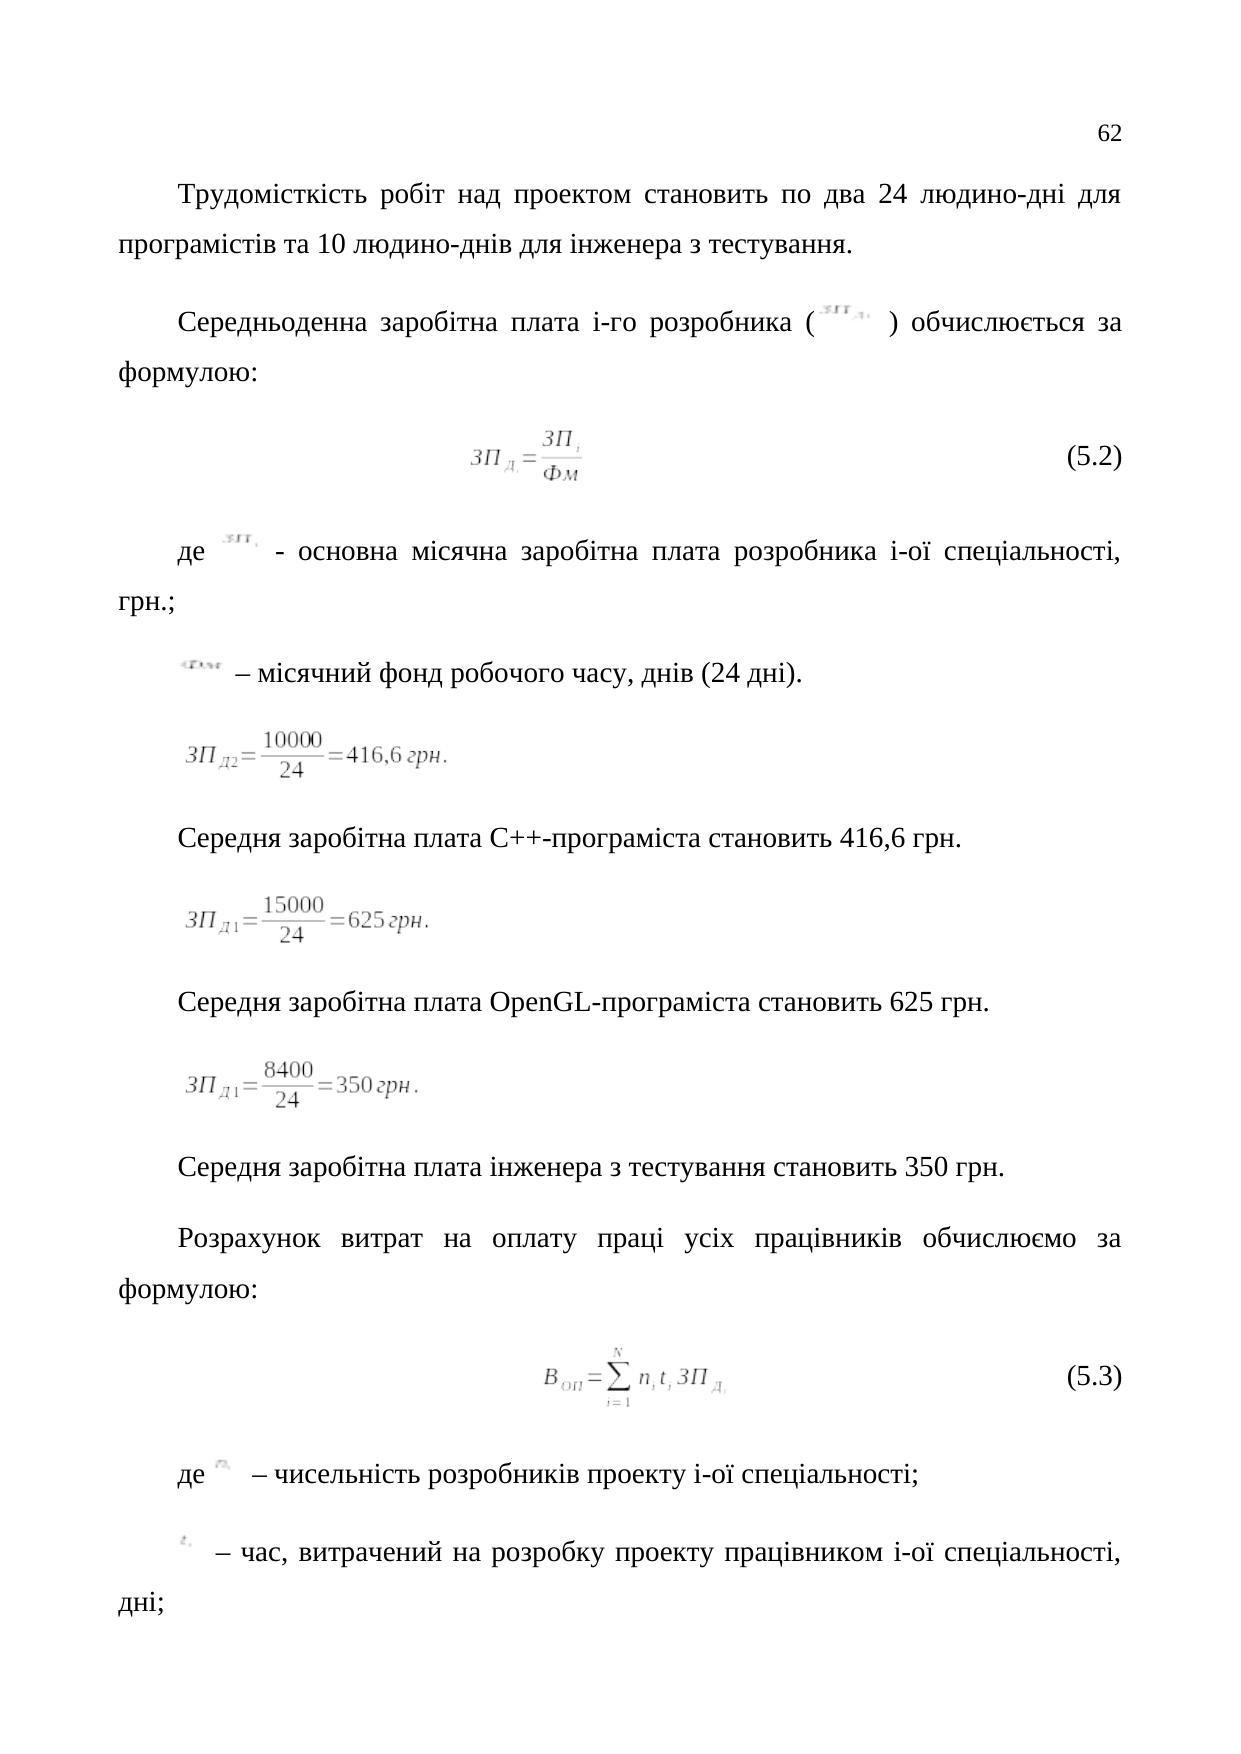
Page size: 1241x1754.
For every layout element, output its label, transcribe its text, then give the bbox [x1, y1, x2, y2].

text Розрахунок витрат на оплату праці усіх працівників обчислюємо за формулою: [118, 1221, 1122, 1304]
text де – чисельність розробників проекту і-ої спеціальності; [118, 1451, 1122, 1490]
text (5.3) [118, 1342, 1122, 1413]
text – час, витрачений на розробку проекту працівником і-ої спеціальності, дні; [118, 1528, 1122, 1617]
text де - основна місячна заробітна плата розробника і-ої спеціальності, грн.; [118, 527, 1122, 617]
text – місячний фонд робочого часу, днів (24 дні). [118, 655, 1122, 688]
text Середня заробітна плата інженера з тестування становить 350 грн. [118, 1149, 1122, 1183]
text Середньоденна заробітна плата і-го розробника () обчислюється за формулою: [118, 298, 1122, 388]
text Трудомісткість робіт над проектом становить по два 24 людино-дні для програмістів та 10 людино-днів для інженера з тестування. [118, 176, 1122, 260]
text Середня заробітна плата OpenGL-програміста становить 625 грн. [118, 984, 1122, 1018]
text Середня заробітна плата C++-програміста становить 416,6 грн. [118, 820, 1122, 853]
text (5.2) [118, 425, 1122, 490]
